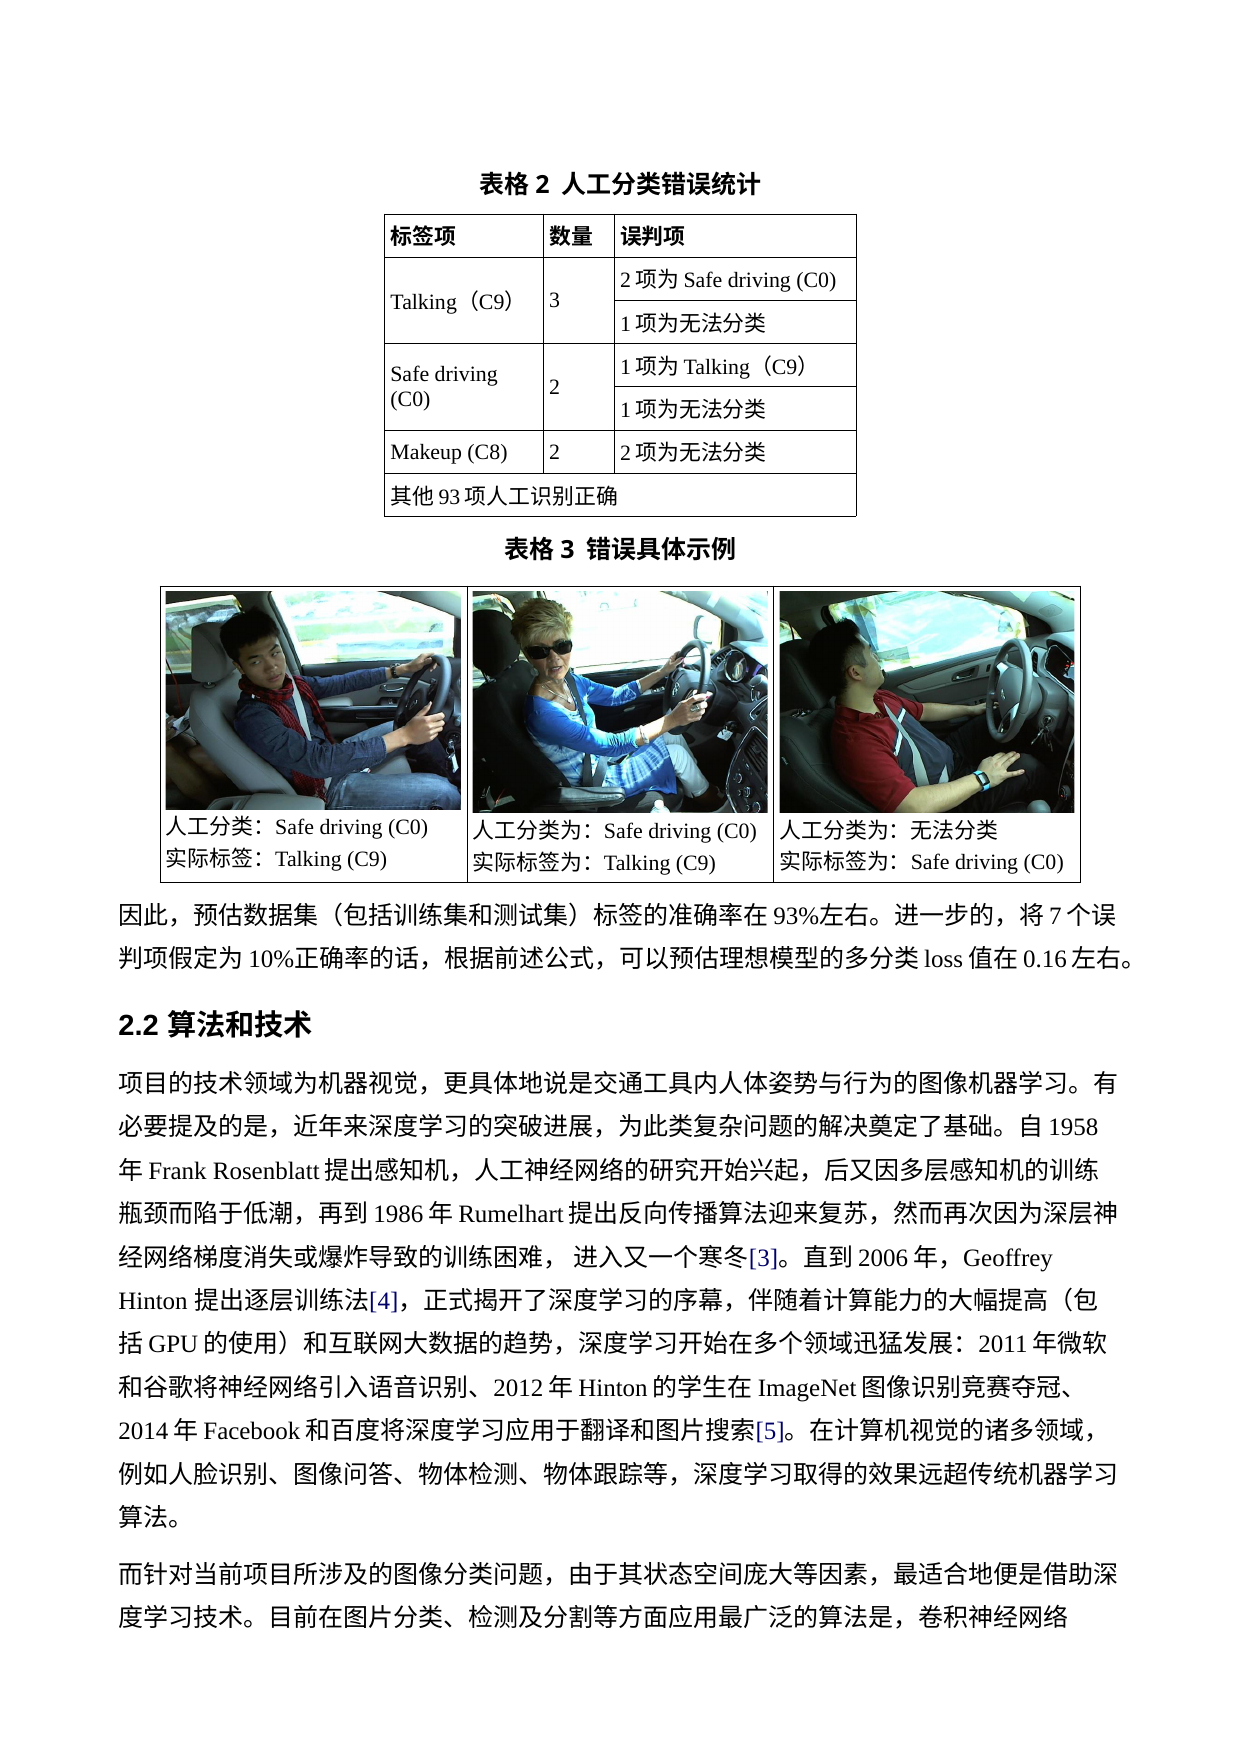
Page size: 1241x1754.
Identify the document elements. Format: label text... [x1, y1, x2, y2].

table_cell 其他93项人工识别正确 [385, 474, 856, 516]
table_cell 3 [544, 258, 614, 343]
picture [472, 591, 768, 813]
table_cell 1项为无法分类 [615, 301, 856, 343]
table_cell 2项为Safe driving (C0) [615, 258, 856, 300]
table_cell 1项为Talking（C9） [615, 344, 856, 386]
text 项目的技术领域为机器视觉，更具体地说是交通工具内人体姿势与行为的图像机器学习。有必要提及的是，近年来深度学习的突破进展，为此类复杂问题的解决奠定了基础。自1958年Frank Rosenblatt提出感知机，人工神经网络的研究开始兴起，后又因多层感知机的训练瓶颈而陷于低潮，再到1986年Rumelhart提出反向传播算法迎来复苏，然而再次因为深层神经网络梯度消失或爆炸导致的训练困难， 进入又一个寒冬[3]。直到2006年，Geoffrey Hinton 提出逐层训练法[4]，正式揭开了深度学习的序幕，伴随着计算能力的大幅提高（包括GPU的使用）和互联网大数据的趋势，深度学习开始在多个领域迅猛发展：2011年微软和谷歌将神经网络引入语音识别、2012年Hinton的学生在ImageNet图像识别竞赛夺冠、2014年Facebook和百度将深度学习应用于翻译和图片搜索[5]。在计算机视觉的诸多领域，例如人脸识别、图像问答、物体检测、物体跟踪等，深度学习取得的效果远超传统机器学习算法。 [118, 1063, 1122, 1534]
table_cell 2 [544, 431, 614, 473]
table_header 人工分类为：无法分类 实际标签为：Safe driving (C0) [774, 587, 1080, 882]
text 表格 2 人工分类错误统计 [118, 165, 1122, 201]
table_cell Makeup (C8) [385, 431, 543, 473]
picture [165, 591, 461, 810]
subtitle 2.2 算法和技术 [118, 1001, 1122, 1044]
text 因此，预估数据集（包括训练集和测试集）标签的准确率在93%左右。进一步的，将7个误判项假定为10%正确率的话，根据前述公式，可以预估理想模型的多分类loss值在0.16左右。 [118, 895, 1122, 975]
table_cell 2项为无法分类 [615, 431, 856, 473]
table_cell 2 [544, 344, 614, 429]
text 而针对当前项目所涉及的图像分类问题，由于其状态空间庞大等因素，最适合地便是借助深度学习技术。目前在图片分类、检测及分割等方面应用最广泛的算法是，卷积神经网络 [118, 1554, 1122, 1634]
table_header 人工分类为：Safe driving (C0) 实际标签为：Talking (C9) [468, 587, 773, 882]
table_cell 1项为无法分类 [615, 387, 856, 429]
table_header 误判项 [615, 215, 856, 257]
table_cell Talking（C9） [385, 258, 543, 343]
table_cell Safe driving (C0) [385, 344, 543, 429]
table_header 数量 [544, 215, 614, 257]
table_header 人工分类：Safe driving (C0) 实际标签：Talking (C9) [161, 587, 467, 882]
table_header 标签项 [385, 215, 543, 257]
picture [779, 591, 1075, 813]
text 表格 3 错误具体示例 [118, 529, 1122, 565]
